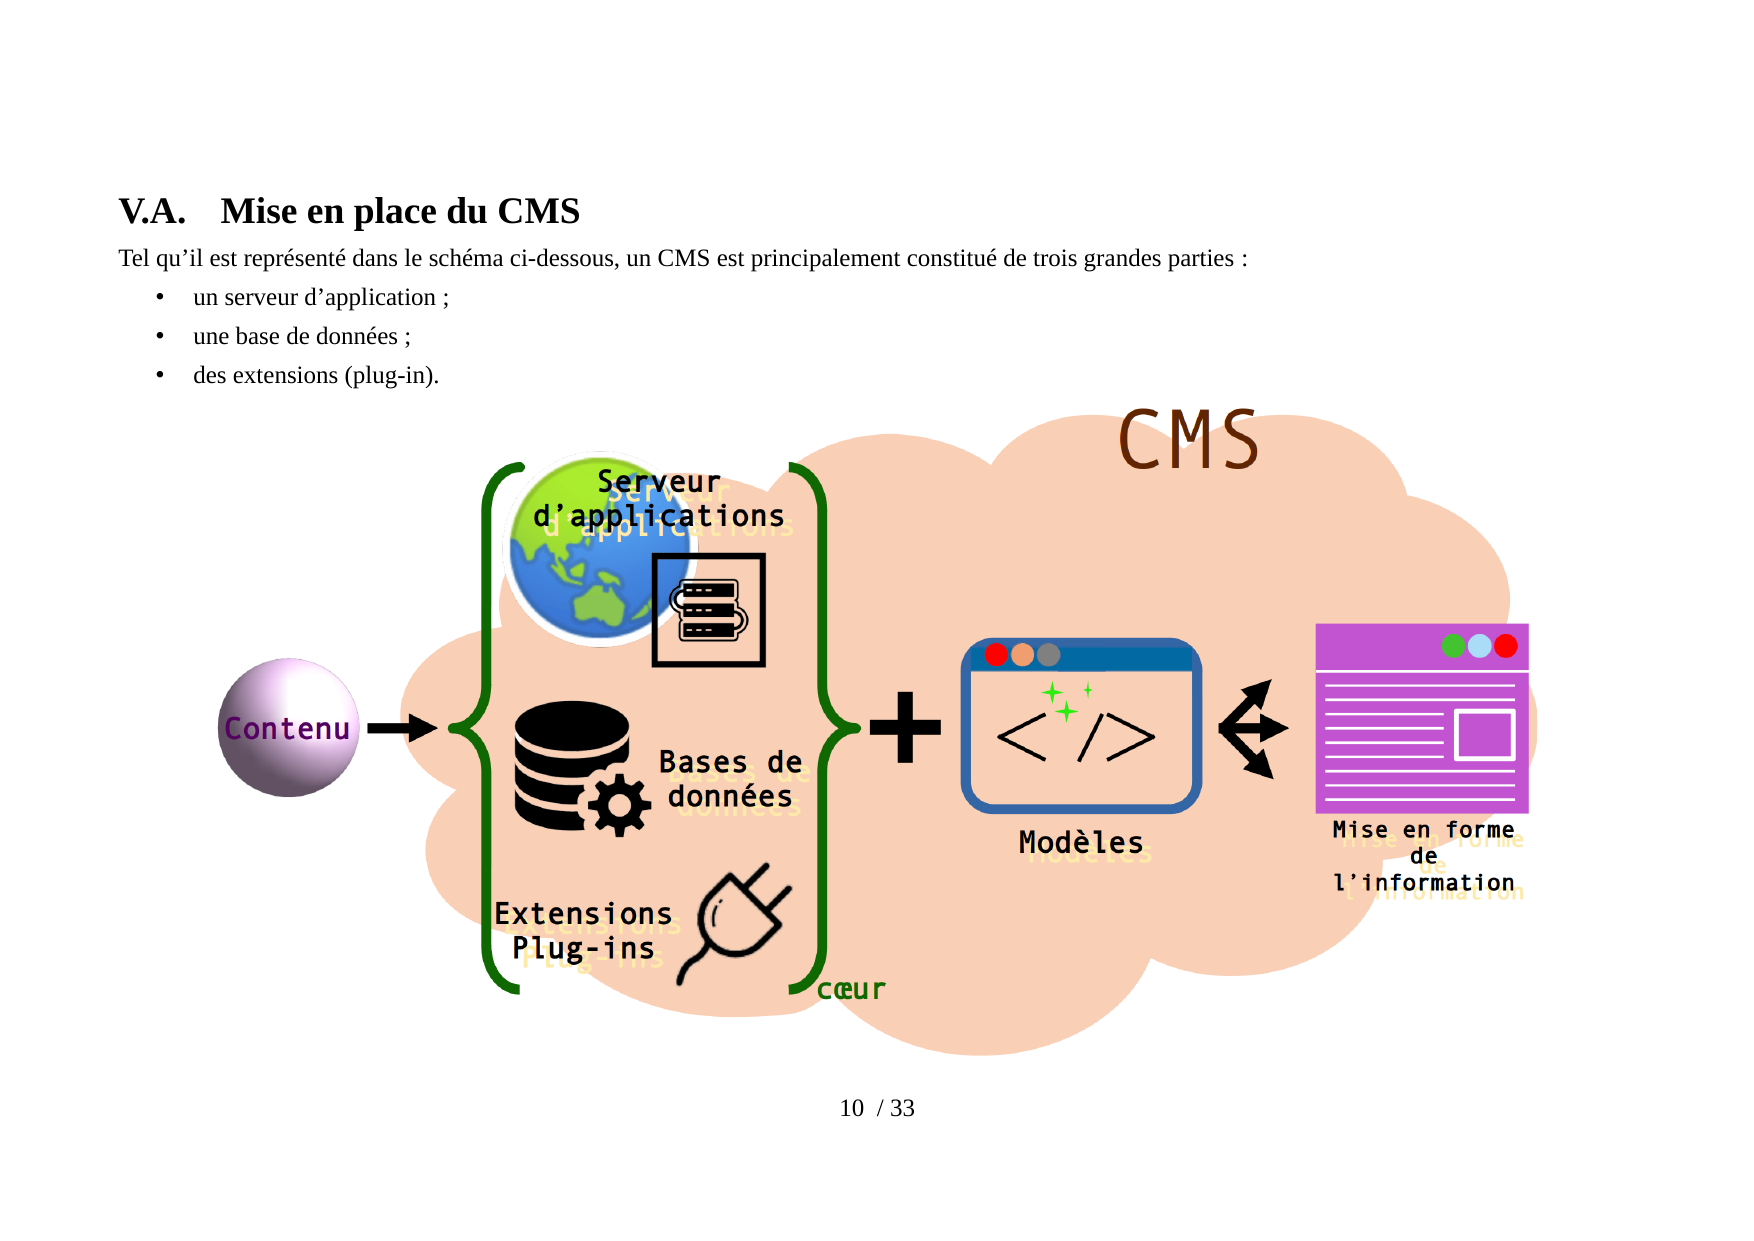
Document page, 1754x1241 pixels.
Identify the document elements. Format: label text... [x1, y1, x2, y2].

list des extensions (plug-in). [156, 360, 1636, 389]
list une base de données ; [156, 321, 1636, 350]
list un serveur d’application ; [156, 282, 1636, 311]
picture [217, 399, 1538, 1057]
text Tel qu’il est représenté dans le schéma ci-dessous, un CMS est principalement constitué de trois grandes parties : [118, 243, 1636, 272]
subtitle Mise en place du CMS [118, 188, 1636, 231]
